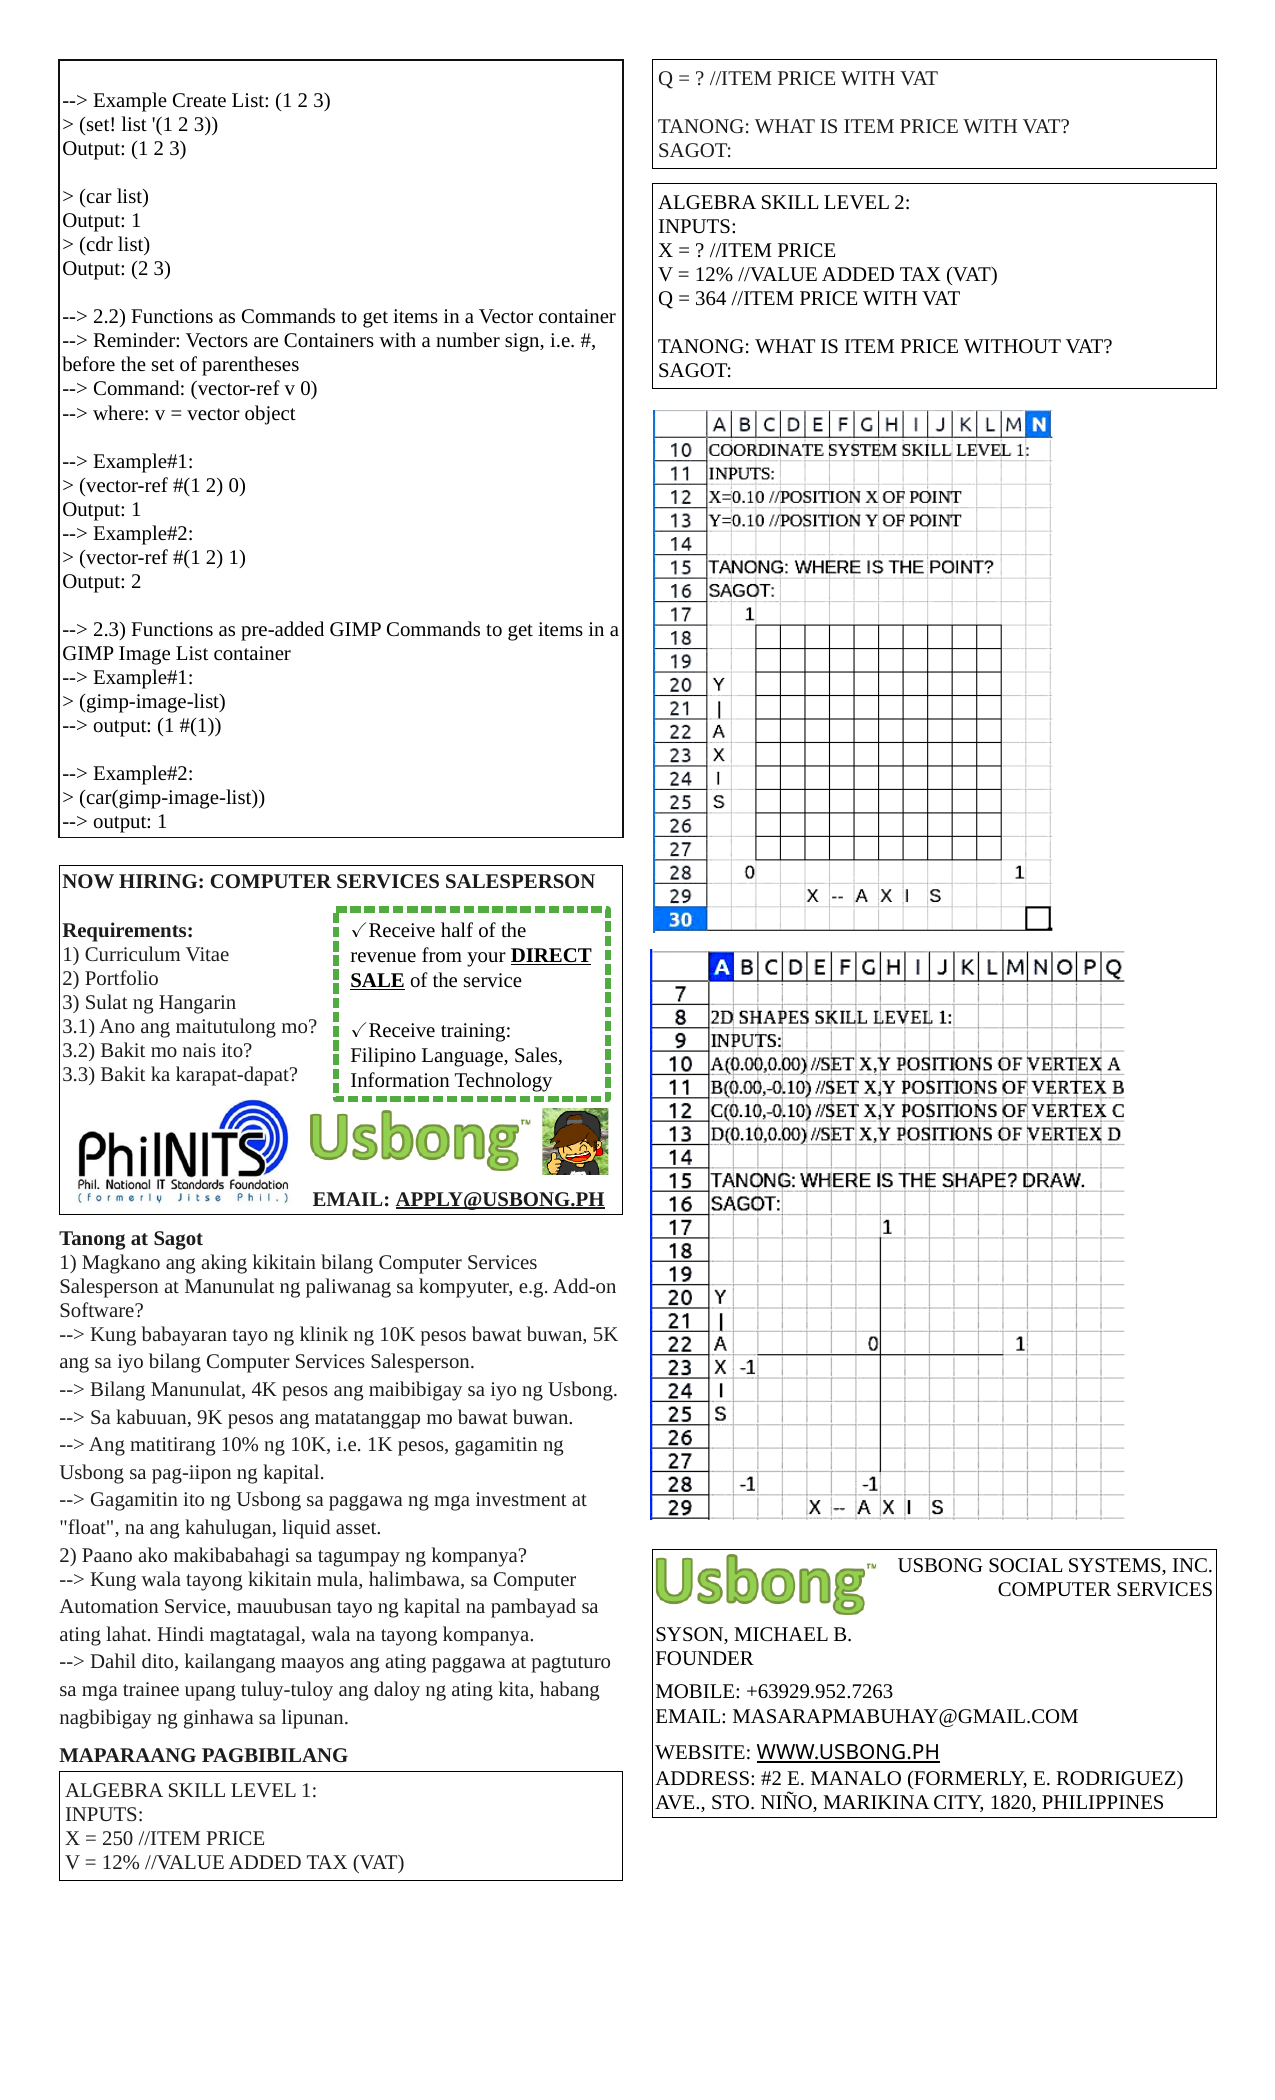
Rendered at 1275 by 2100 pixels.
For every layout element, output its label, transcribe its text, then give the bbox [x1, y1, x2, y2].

table_header NOW HIRING: COMPUTER SERVICES SALESPERSON Requirements: 1) Curriculum Vitae 2) Portfolio 3) Sulat ng Hangarin 3.1) Ano ang maitutulong mo? 3.2) Bakit mo nais ito? 3.3) Bakit ka karapat-dapat? EMAIL: APPLY@USBONG.PH [60, 866, 622, 1213]
table_header USBONG SOCIAL SYSTEMS, INC. COMPUTER SERVICES SYSON, MICHAEL B. FOUNDER MOBILE: +63929.952.7263 EMAIL: MASARAPMABUHAY@GMAIL.COM WEBSITE: WWW.USBONG.PH ADDRESS: #2 E. MANALO (FORMERLY, E. RODRIGUEZ) AVE., STO. NIÑO, MARIKINA CITY, 1820, PHILIPPINES [653, 1550, 1216, 1817]
table_header ALGEBRA SKILL LEVEL 2: INPUTS: X = ? //ITEM PRICE V = 12% //VALUE ADDED TAX (VAT) Q = 364 //ITEM PRICE WITH VAT TANONG: WHAT IS ITEM PRICE WITHOUT VAT? SAGOT: [653, 184, 1216, 388]
text MAPARAANG PAGBIBILANG [59, 1743, 623, 1767]
picture [542, 1108, 609, 1175]
picture [655, 1554, 877, 1615]
table_header Q = ? //ITEM PRICE WITH VAT TANONG: WHAT IS ITEM PRICE WITH VAT? SAGOT: [653, 60, 1216, 168]
text --> Kung babayaran tayo ng klinik ng 10K pesos bawat buwan, 5K ang sa iyo bilang Computer Services Salesperson. --> Bilang Manunulat, 4K pesos ang maibibigay sa iyo ng Usbong. --> Sa kabuuan, 9K pesos ang matatanggap mo bawat buwan. --> Ang matitirang 10% ng 10K, i.e. 1K pesos, gagamitin ng Usbong sa pag-iipon ng kapital. --> Gagamitin ito ng Usbong sa paggawa ng mga investment at "float", na ang kahulugan, liquid asset. [59, 1322, 623, 1539]
picture [650, 949, 1125, 1520]
table_header --> Example Create List: (1 2 3) > (set! list '(1 2 3)) Output: (1 2 3) > (car list) Output: 1 > (cdr list) Output: (2 3) --> 2.2) Functions as Commands to get items in a Vector container --> Reminder: Vectors are Containers with a number sign, i.e. #, before the set of parentheses --> Command: (vector-ref v 0) --> where: v = vector object --> Example#1: > (vector-ref #(1 2) 0) Output: 1 --> Example#2: > (vector-ref #(1 2) 1) Output: 2 --> 2.3) Functions as pre-added GIMP Commands to get items in a GIMP Image List container --> Example#1: > (gimp-image-list) --> output: (1 #(1)) --> Example#2: > (car(gimp-image-list)) --> output: 1 [60, 61, 622, 836]
subtitle 2) Paano ako makibabahagi sa tagumpay ng kompanya? [59, 1543, 623, 1567]
subtitle Tanong at Sagot [59, 1226, 623, 1249]
picture [653, 410, 1053, 933]
text --> Kung wala tayong kikitain mula, halimbawa, sa Computer Automation Service, mauubusan tayo ng kapital na pambayad sa ating lahat. Hindi magtatagal, wala na tayong kompanya. --> Dahil dito, kailangang maayos ang ating paggawa at pagtuturo sa mga trainee upang tuluy-tuloy ang daloy ng ating kita, habang nagbibigay ng ginhawa sa lipunan. [59, 1567, 623, 1729]
subtitle 1) Magkano ang aking kikitain bilang Computer Services Salesperson at Manunulat ng paliwanag sa kompyuter, e.g. Add-on Software? [59, 1249, 623, 1322]
table_header ALGEBRA SKILL LEVEL 1: INPUTS: X = 250 //ITEM PRICE V = 12% //VALUE ADDED TAX (VAT) [60, 1772, 622, 1879]
picture [310, 1110, 531, 1171]
picture [71, 1096, 295, 1206]
